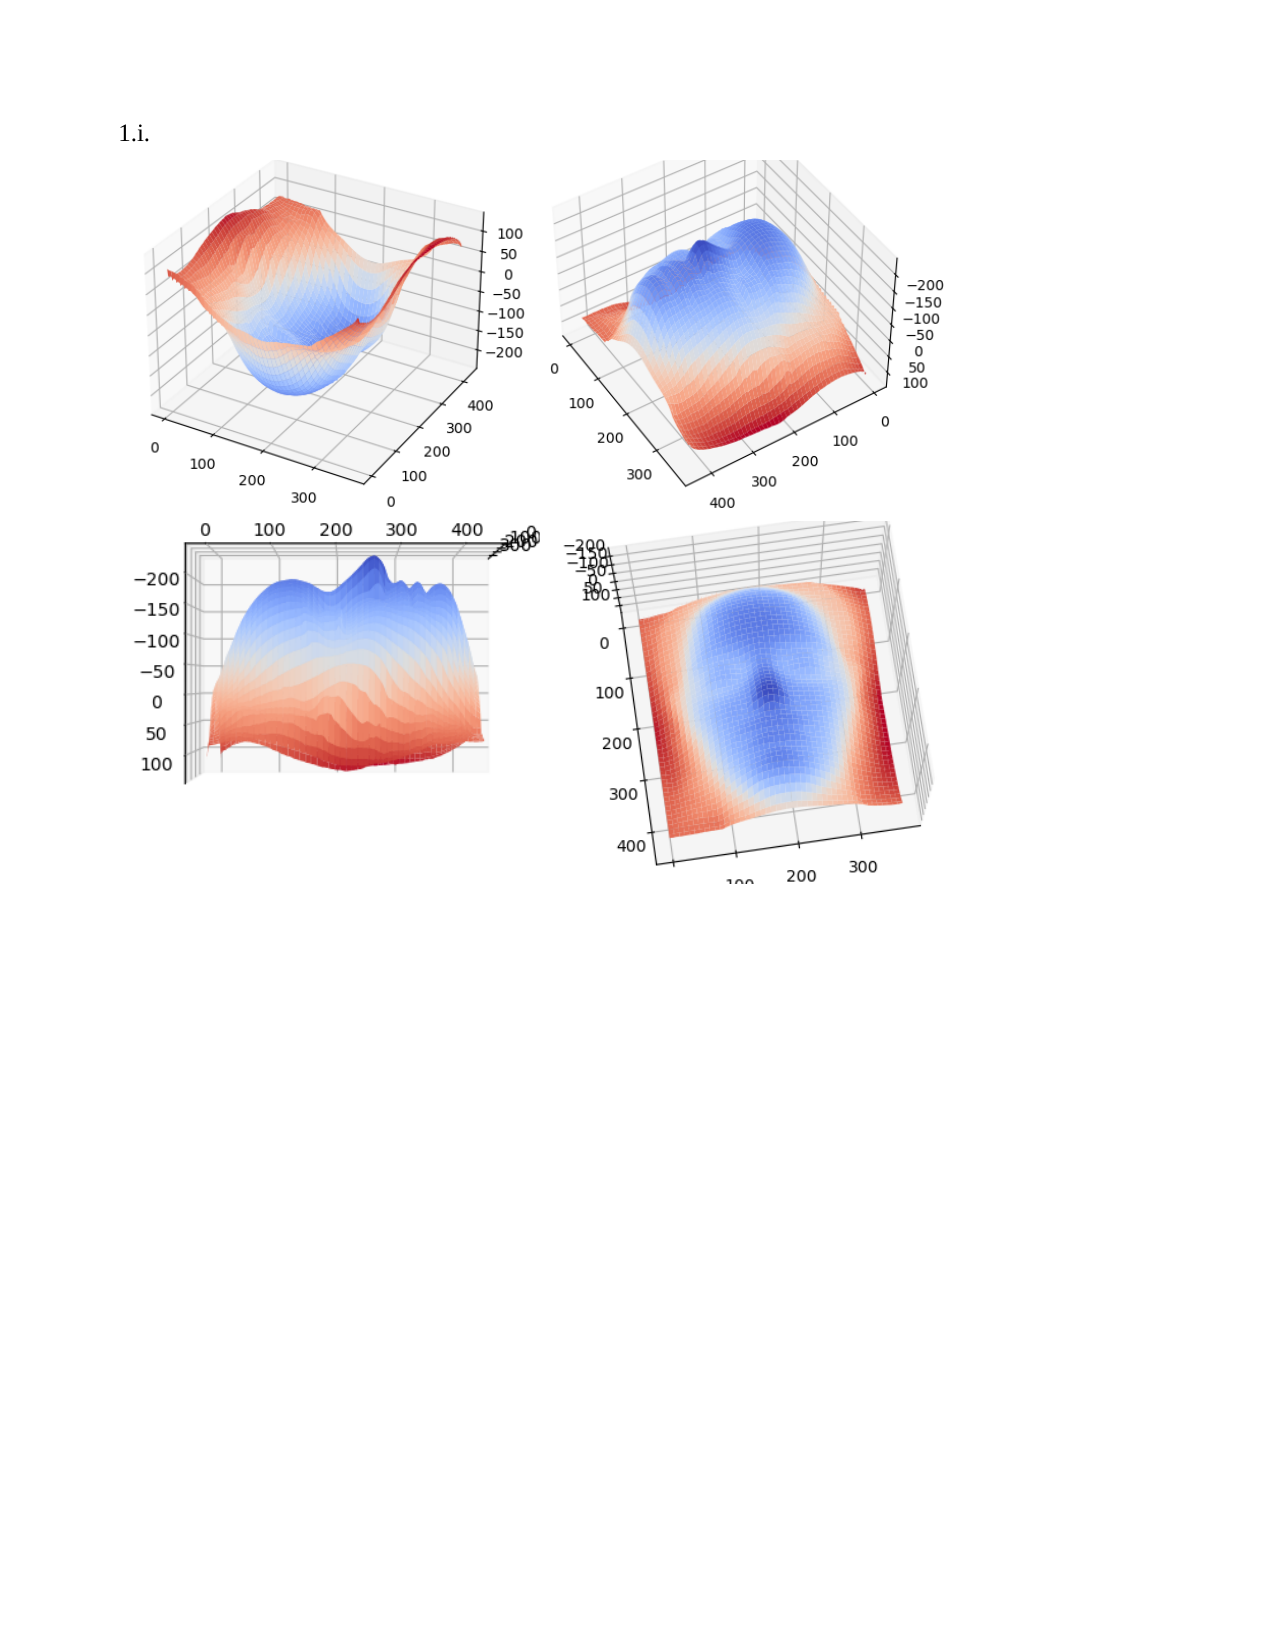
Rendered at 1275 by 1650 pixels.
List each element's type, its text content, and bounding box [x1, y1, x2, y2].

text 1.i. [118, 118, 1157, 147]
picture [124, 160, 955, 801]
picture [550, 521, 966, 884]
